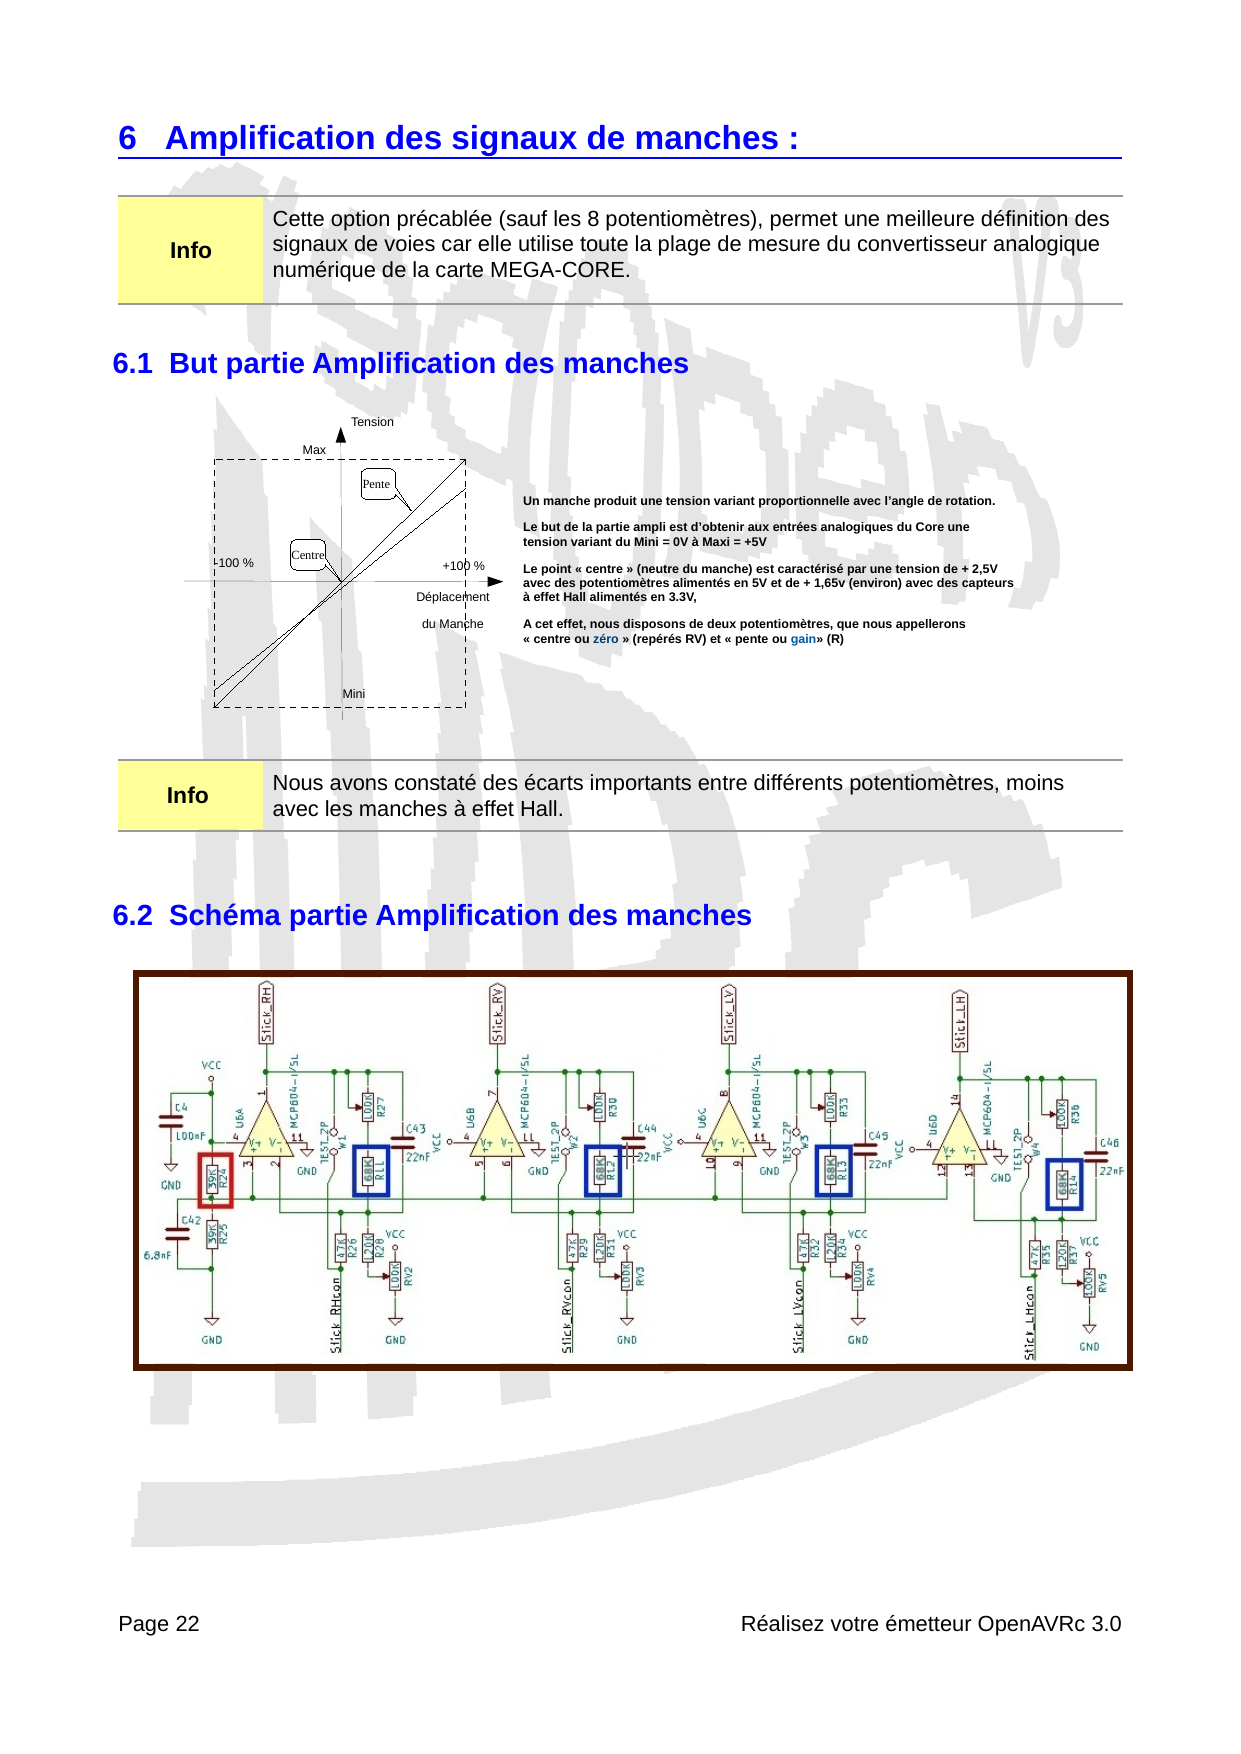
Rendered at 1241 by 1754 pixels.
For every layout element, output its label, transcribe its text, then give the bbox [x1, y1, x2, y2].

text Le but de la partie ampli est d’obtenir aux entrées analogiques du Core une tension variant du Mini = 0V à Maxi = +5V [523, 520, 1014, 549]
text Déplacement [412, 589, 494, 604]
subtitle 6.1 But partie Amplification des manches [112, 346, 1122, 379]
table_header Cette option précablée (sauf les 8 potentiomètres), permet une meilleure définition des signaux de voies car elle utilise toute la plage de mesure du convertisseur analogique numérique de la carte MEGA-CORE. [264, 197, 1122, 303]
text Tension [351, 406, 397, 430]
text A cet effet, nous disposons de deux potentiomètres, que nous appellerons « centre ou zéro » (repérés RV) et « pente ou gain» (R) [523, 617, 1014, 646]
table_header Info [118, 761, 263, 829]
text Mini [342, 678, 374, 703]
subtitle 6.2 Schéma partie Amplification des manches [112, 897, 1122, 931]
subtitle 6 Amplification des signaux de manches : [118, 118, 1122, 157]
text -100 % [214, 547, 260, 572]
text Un manche produit une tension variant proportionnelle avec l’angle de rotation. [523, 493, 1014, 507]
table_header Info [118, 197, 263, 303]
text +100 % [442, 550, 488, 575]
text Max [302, 434, 334, 459]
text du Manche [412, 616, 494, 631]
picture [141, 978, 1125, 1363]
text Le point « centre » (neutre du manche) est caractérisé par une tension de + 2,5V avec des potentiomètres alimentés en 5V et de + 1,65v (environ) avec des capteurs à effet Hall alimentés en 3.3V, [523, 561, 1014, 604]
table_header Nous avons constaté des écarts importants entre différents potentiomètres, moins avec les manches à effet Hall. [264, 761, 1122, 829]
